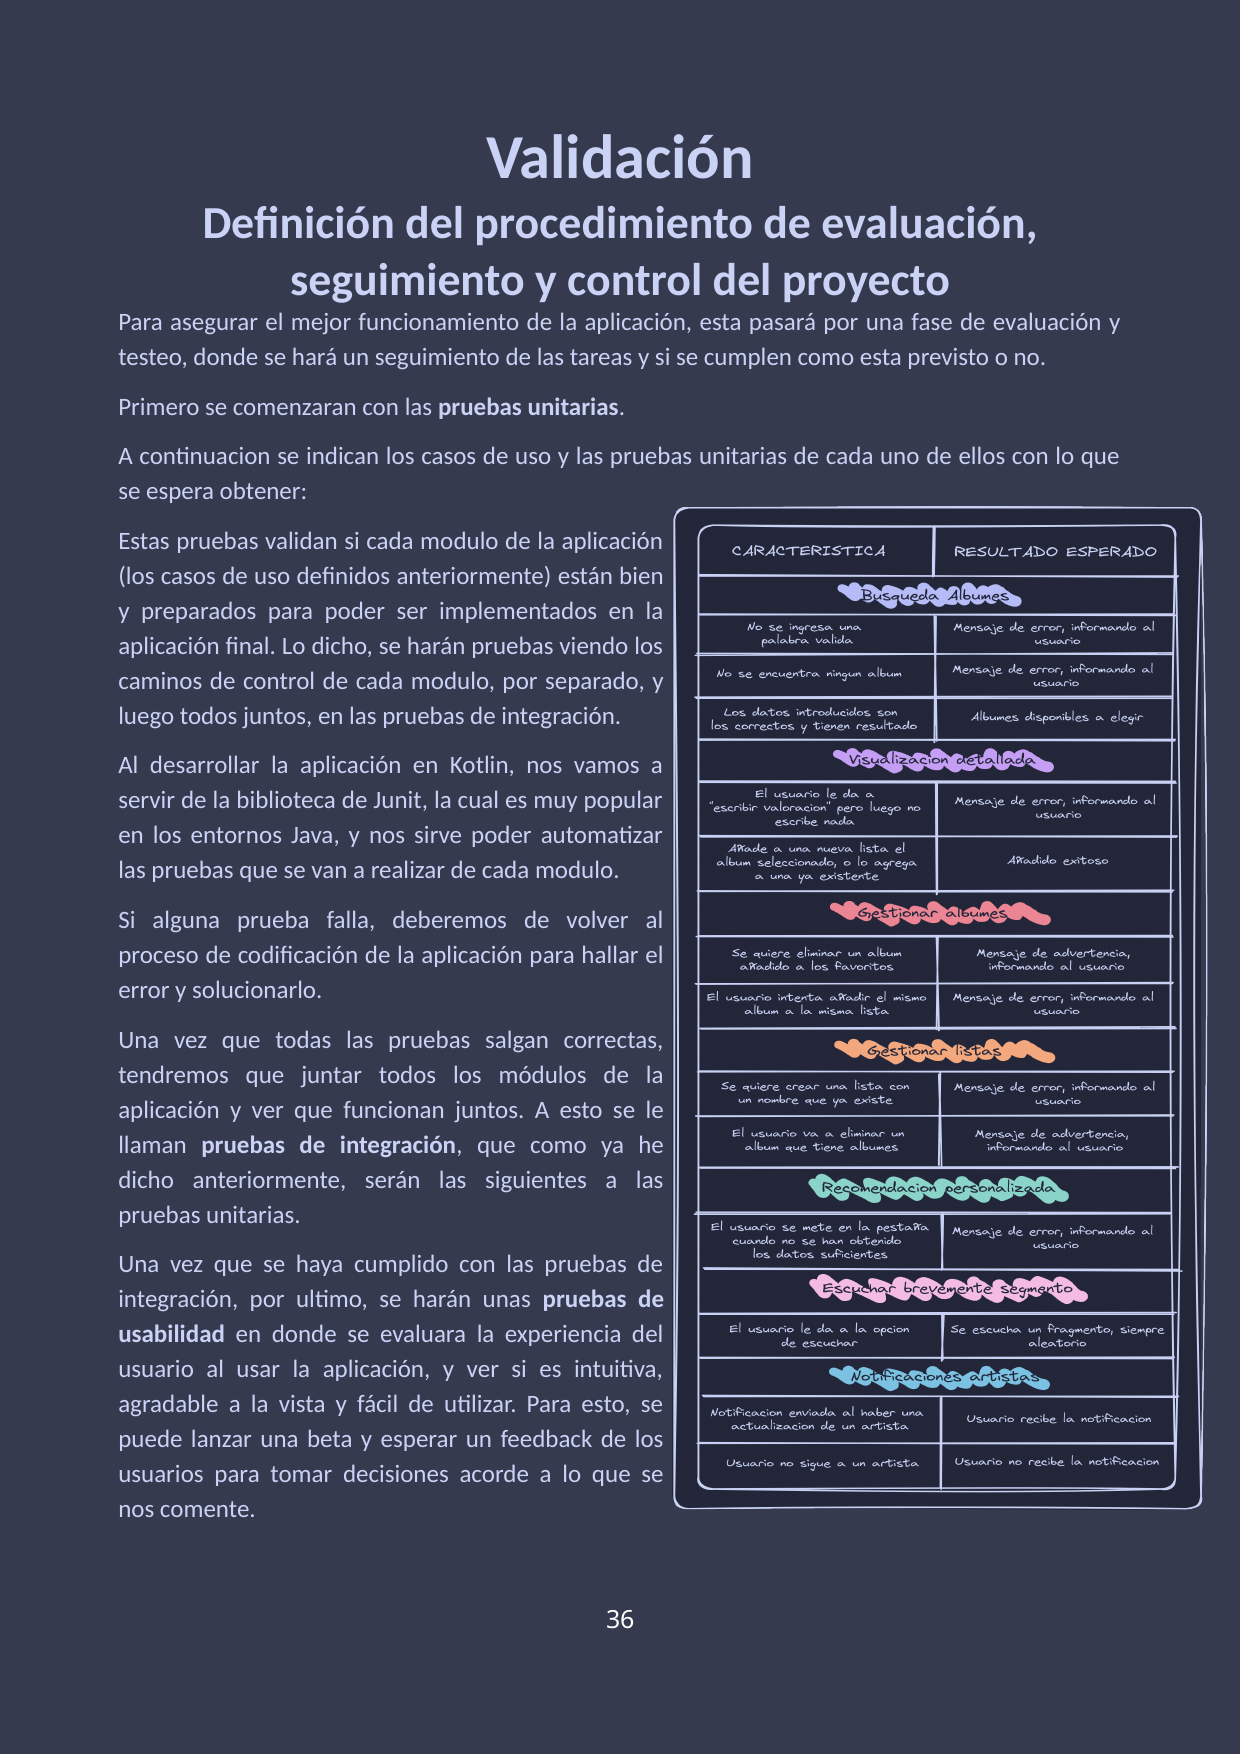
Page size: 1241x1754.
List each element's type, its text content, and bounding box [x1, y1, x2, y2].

text Al desarrollar la aplicación en Kotlin, nos vamos a servir de la biblioteca de Junit, la cual es muy popular en los entornos Java, y nos sirve poder automatizar las pruebas que se van a realizar de cada modulo. [118, 750, 664, 885]
text Si alguna prueba falla, deberemos de volver al proceso de codificación de la aplicación para hallar el error y solucionarlo. [118, 904, 664, 1005]
text Definición del procedimiento de evaluación, seguimiento y control del proyecto [118, 194, 1122, 306]
text A continuacion se indican los casos de uso y las pruebas unitarias de cada uno de ellos con lo que se espera obtener: [118, 441, 1122, 506]
text Una vez que todas las pruebas salgan correctas, tendremos que juntar todos los módulos de la aplicación y ver que funcionan juntos. A esto se le llaman pruebas de integración, que como ya he dicho anteriormente, serán las siguientes a las pruebas unitarias. [118, 1024, 664, 1229]
picture [664, 499, 1211, 1517]
text Primero se comenzaran con las pruebas unitarias. [118, 391, 1122, 421]
text Validación [118, 118, 1122, 194]
text Para asegurar el mejor funcionamiento de la aplicación, esta pasará por una fase de evaluación y testeo, donde se hará un seguimiento de las tareas y si se cumplen como esta previsto o no. [118, 306, 1122, 372]
text Estas pruebas validan si cada modulo de la aplicación (los casos de uso definidos anteriormente) están bien y preparados para poder ser implementados en la aplicación final. Lo dicho, se harán pruebas viendo los caminos de control de cada modulo, por separado, y luego todos juntos, en las pruebas de integración. [118, 525, 664, 731]
text Una vez que se haya cumplido con las pruebas de integración, por ultimo, se harán unas pruebas de usabilidad en donde se evaluara la experiencia del usuario al usar la aplicación, y ver si es intuitiva, agradable a la vista y fácil de utilizar. Para esto, se puede lanzar una beta y esperar un feedback de los usuarios para tomar decisiones acorde a lo que se nos comente. [118, 1248, 1122, 1524]
